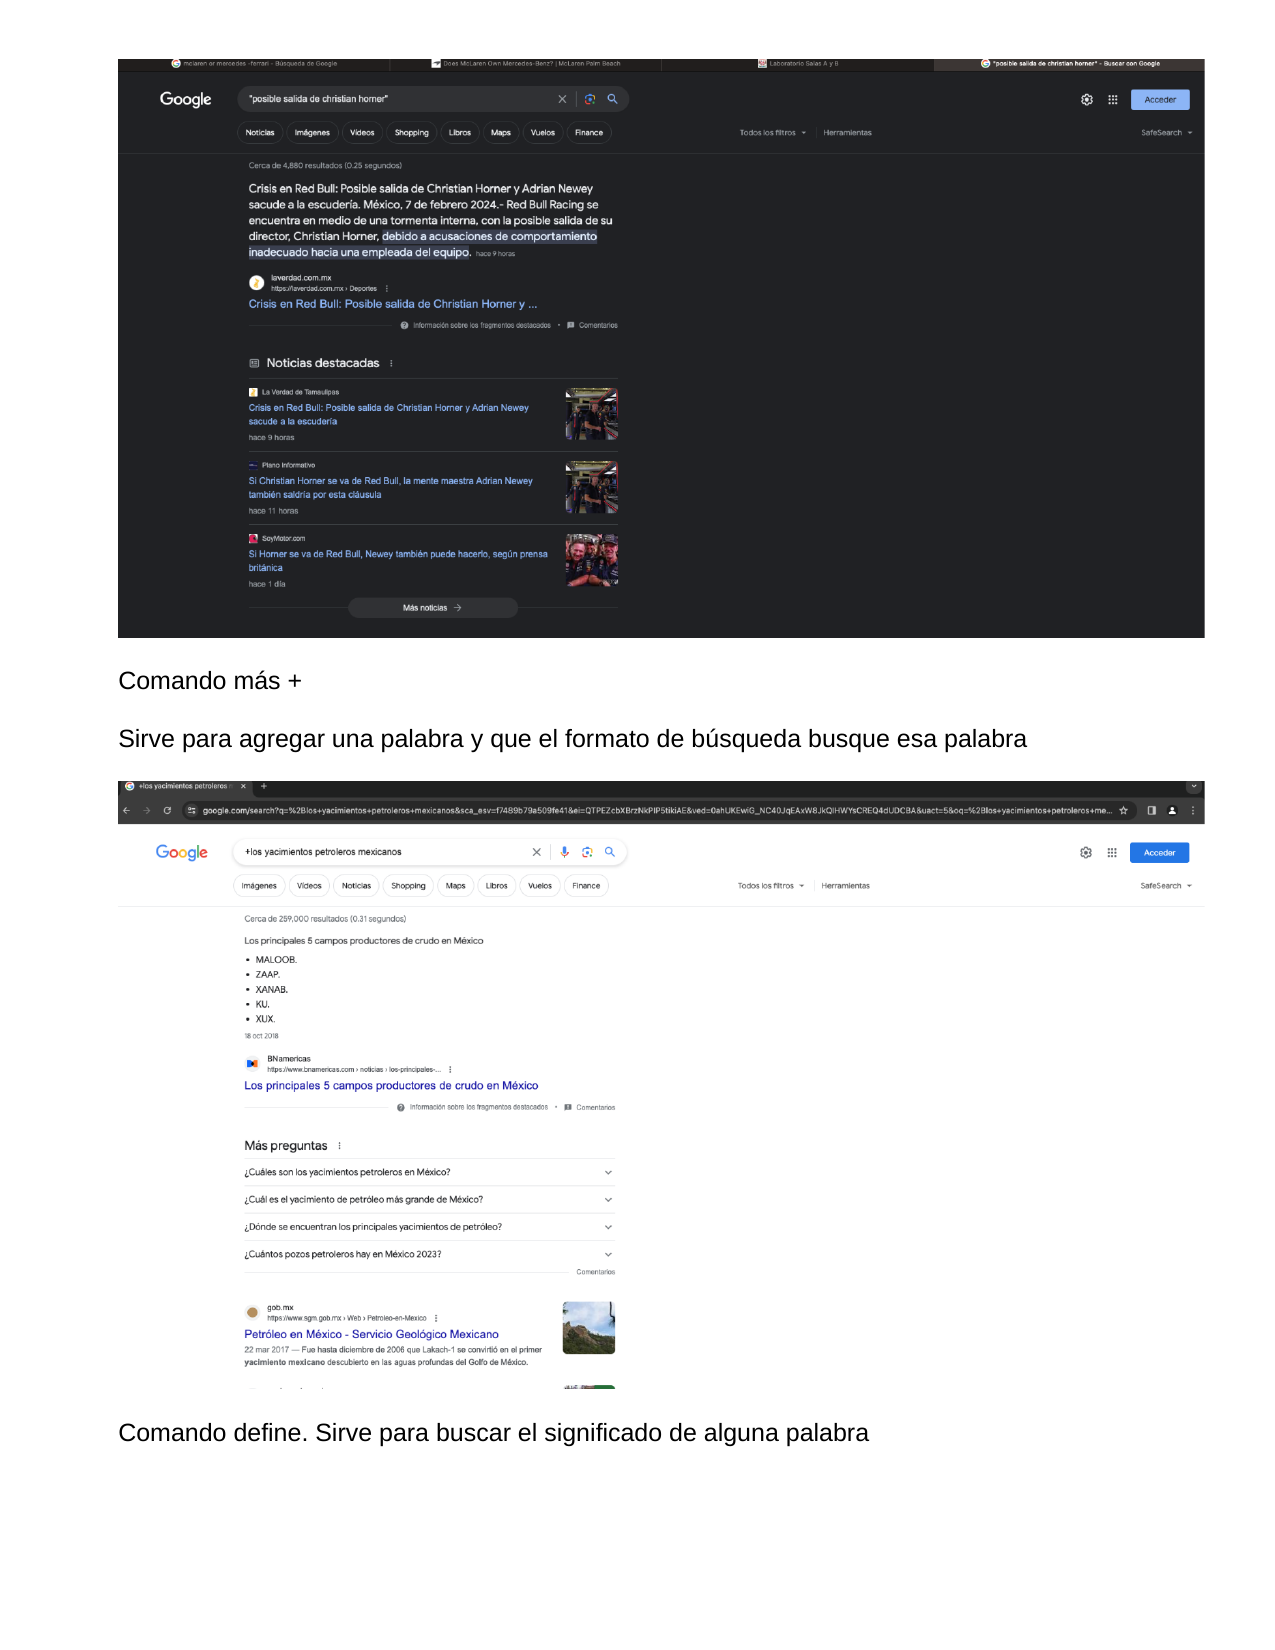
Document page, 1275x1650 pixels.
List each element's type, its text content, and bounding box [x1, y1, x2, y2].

text Sirve para agregar una palabra y que el formato de búsqueda busque esa palabra [118, 723, 1205, 752]
text Comando define. Sirve para buscar el significado de alguna palabra [118, 1418, 1205, 1447]
text Comando más + [118, 666, 1205, 695]
